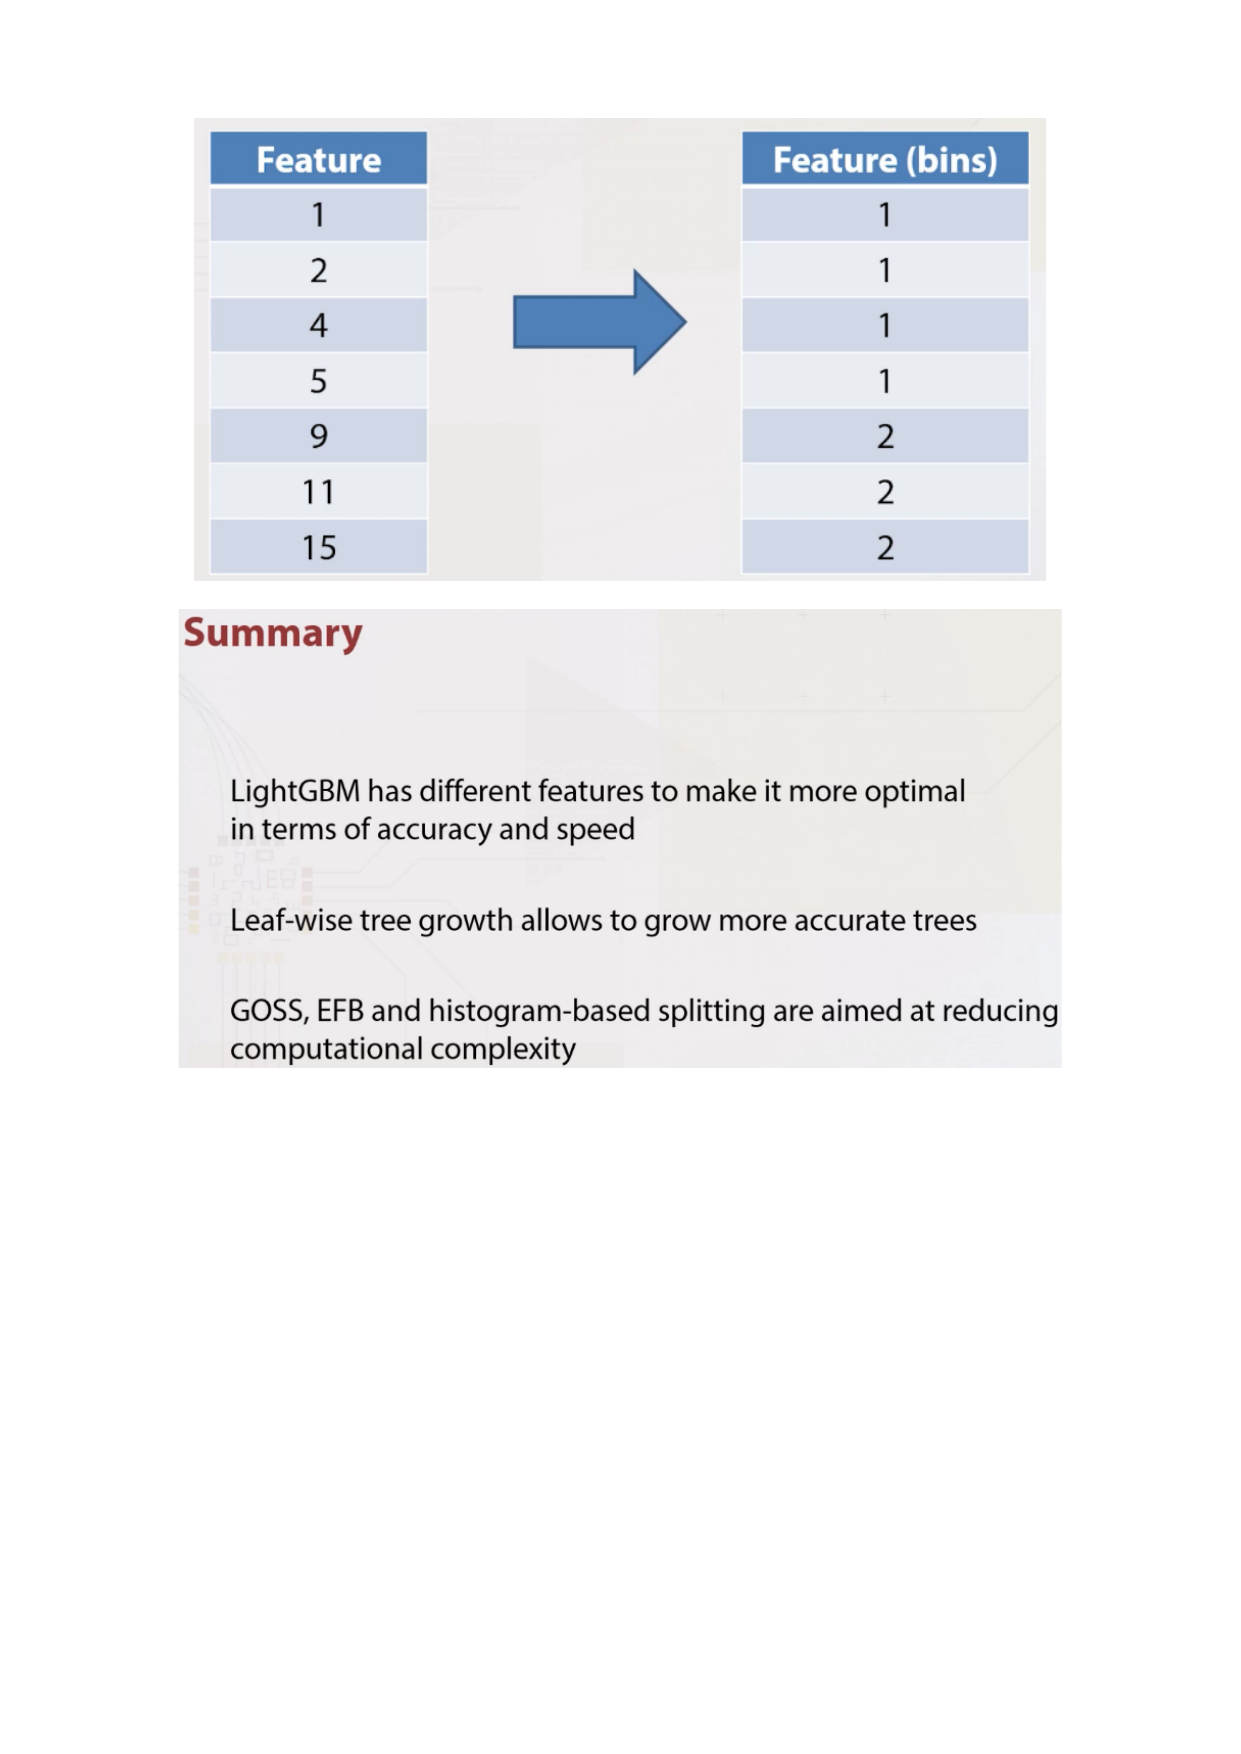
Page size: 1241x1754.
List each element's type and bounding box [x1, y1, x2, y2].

picture [194, 118, 1047, 581]
picture [178, 609, 1062, 1068]
